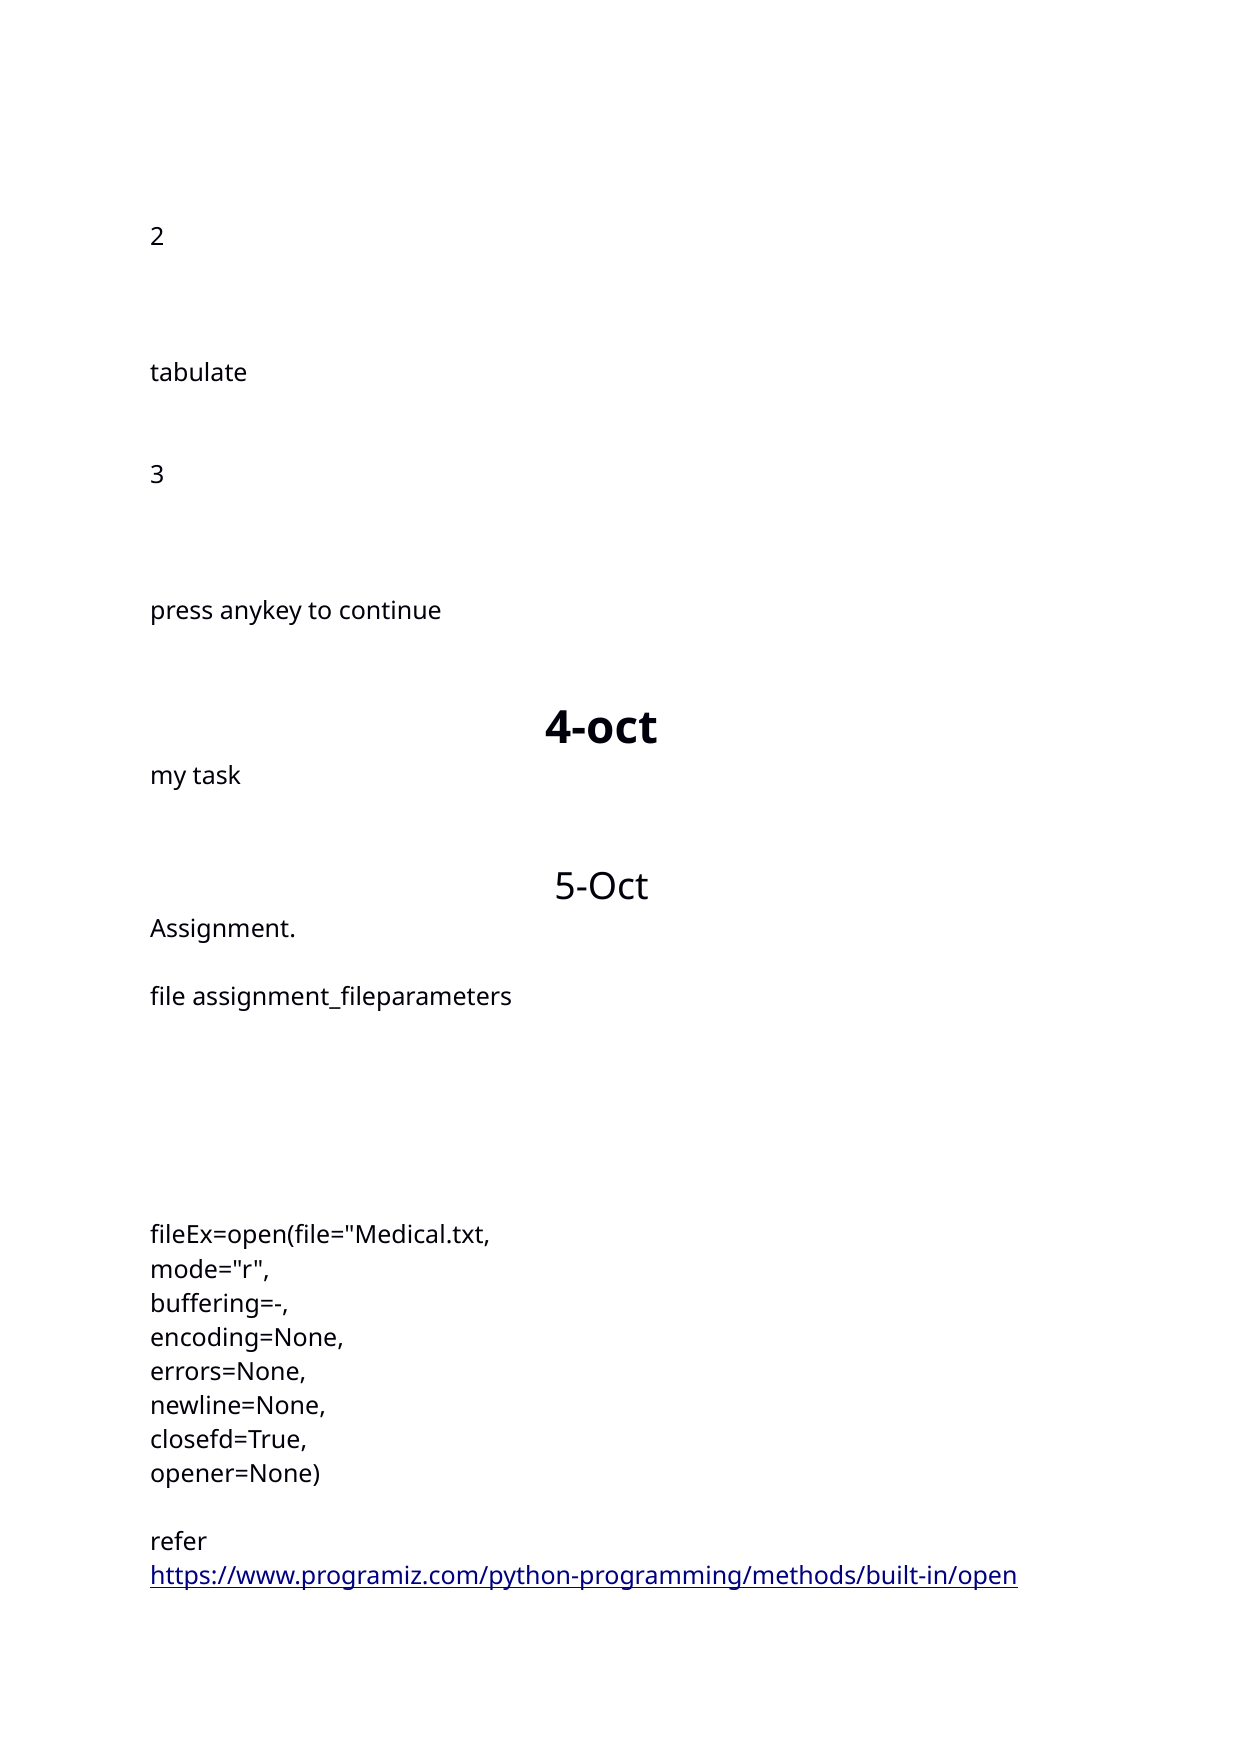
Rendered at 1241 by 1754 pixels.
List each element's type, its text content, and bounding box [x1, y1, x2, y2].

text encoding=None, [150, 1319, 1053, 1353]
text 3 [150, 457, 1053, 491]
text 4-oct [150, 695, 1053, 757]
text my task [150, 757, 1053, 791]
text mode="r", [150, 1251, 1053, 1285]
text https://www.programiz.com/python-programming/methods/built-in/open [150, 1558, 1053, 1592]
text 2 [150, 218, 1053, 252]
text newline=None, [150, 1387, 1053, 1422]
text opener=None) [150, 1456, 1053, 1490]
text Assignment. [150, 911, 1053, 945]
text fileEx=open(file="Medical.txt, [150, 1217, 1053, 1251]
text errors=None, [150, 1353, 1053, 1387]
text 5-Oct [150, 859, 1053, 911]
text refer [150, 1524, 1053, 1558]
text press anykey to continue [150, 593, 1053, 627]
text closefd=True, [150, 1422, 1053, 1456]
text tabulate [150, 354, 1053, 388]
text buffering=-, [150, 1285, 1053, 1319]
text file assignment_fileparameters [150, 979, 1053, 1013]
